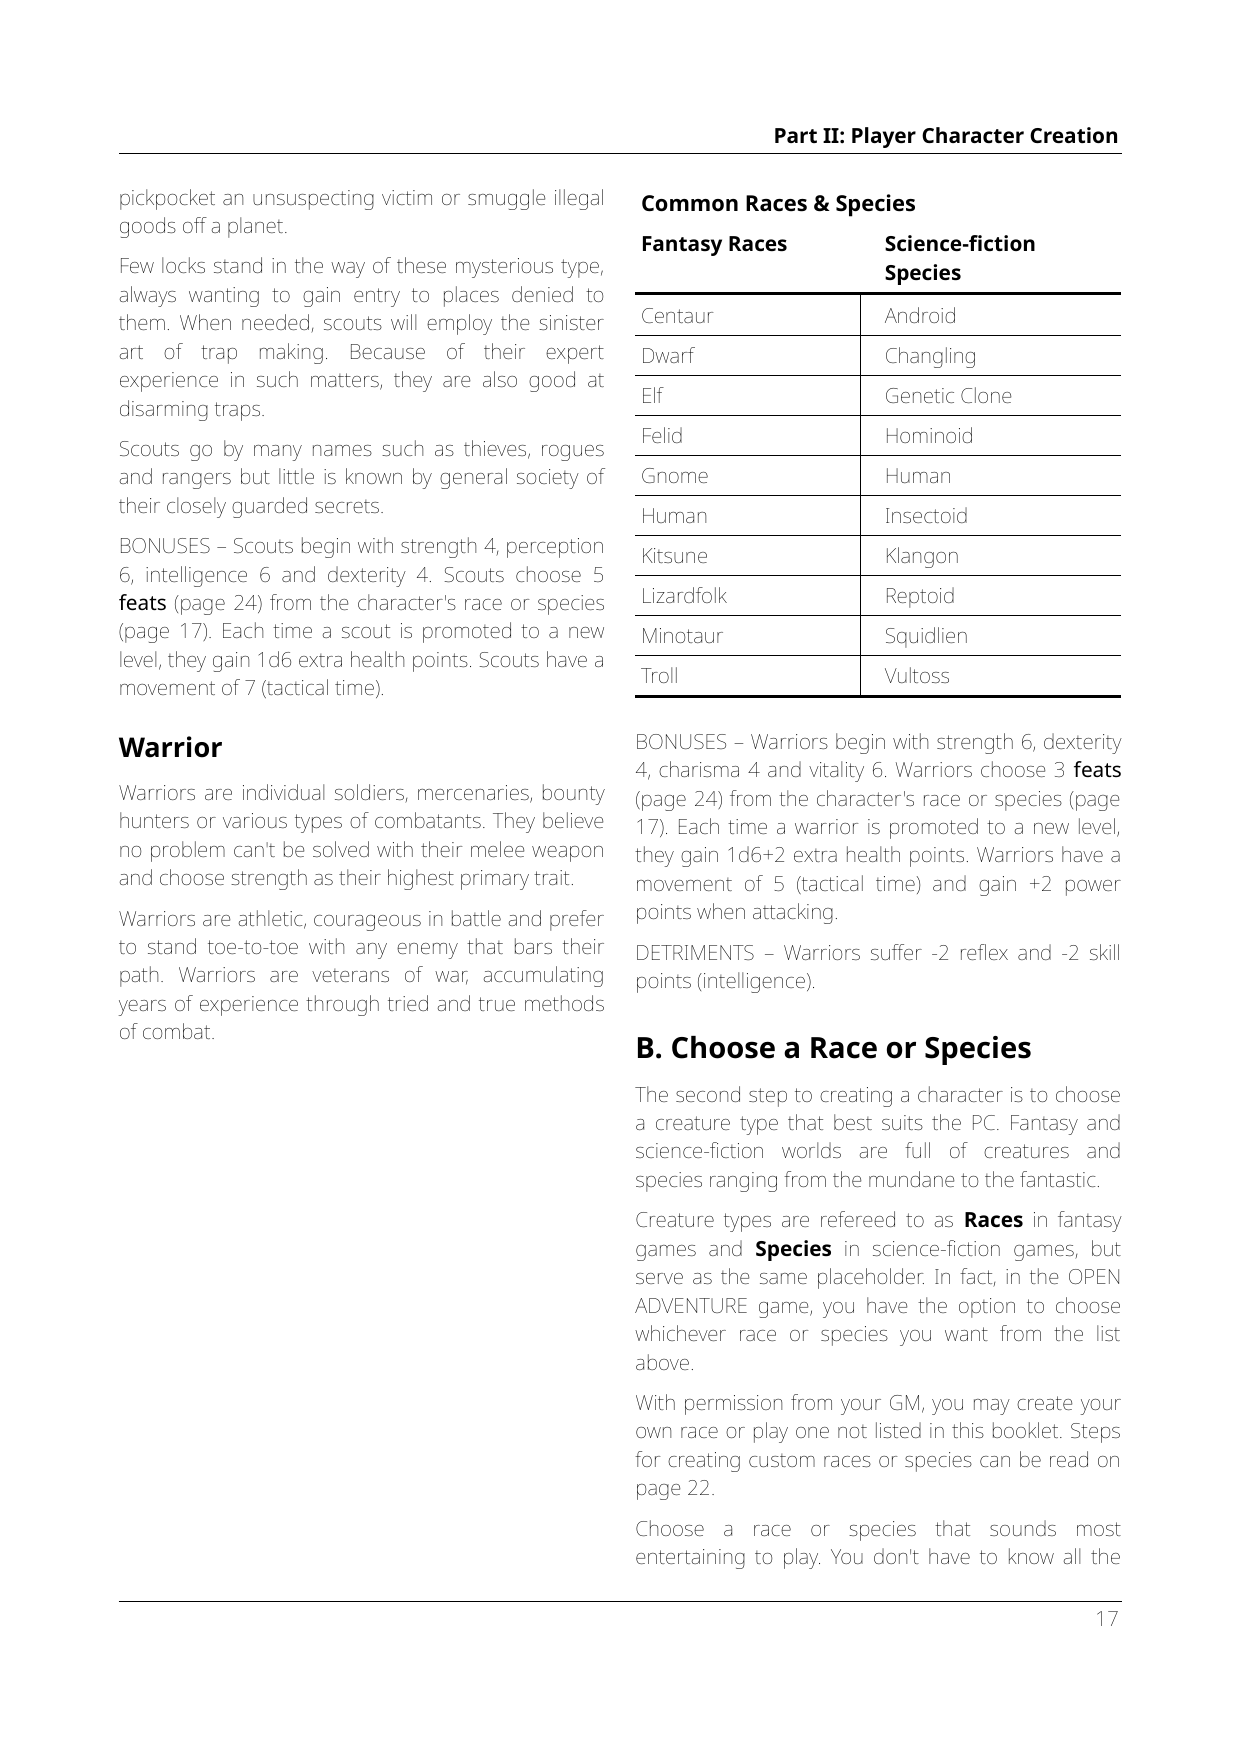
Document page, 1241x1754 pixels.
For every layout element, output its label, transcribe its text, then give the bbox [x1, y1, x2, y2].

text Creature types are refereed to as Races in fantasy games and Species in science-fiction games, but serve as the same placeholder. In fact, in the OPEN ADVENTURE game, you have the option to choose whichever race or species you want from the list above. [635, 1205, 1122, 1376]
table_cell Changling [879, 336, 1121, 375]
table_cell Insectoid [879, 496, 1121, 535]
table_cell [861, 496, 879, 535]
table_cell Minotaur [635, 616, 860, 655]
table_cell Felid [635, 416, 860, 455]
table_cell Android [879, 295, 1121, 335]
table_cell [860, 224, 879, 292]
text The second step to creating a character is to choose a creature type that best suits the PC. Fantasy and science-fiction worlds are full of creatures and species ranging from the mundane to the fantastic. [635, 1080, 1122, 1193]
table_cell [861, 295, 879, 335]
table_cell [861, 616, 879, 655]
text Few locks stand in the way of these mysterious type, always wanting to gain entry to places denied to them. When needed, scouts will employ the sinister art of trap making. Because of their expert experience in such matters, they are also good at disarming traps. [118, 251, 605, 422]
text With permission from your GM, you may create your own race or play one not listed in this booklet. Steps for creating custom races or species can be read on page 16. [635, 1388, 1122, 1502]
table_cell Science-fiction Species [879, 224, 1121, 292]
text Warriors are athletic, courageous in battle and prefer to stand toe-to-toe with any enemy that bars their path. Warriors are veterans of war, accumulating years of experience through tried and true methods of combat. [118, 904, 605, 1046]
table_cell Squidlien [879, 616, 1121, 655]
table_cell [861, 536, 879, 575]
table_cell Klangon [879, 536, 1121, 575]
table_cell Vultoss [879, 656, 1121, 695]
table_cell Human [635, 496, 860, 535]
text Warriors are individual soldiers, mercenaries, bounty hunters or various types of combatants. They believe no problem can't be solved with their melee weapon and choose strength as their highest primary trait. [118, 778, 605, 892]
table_cell Hominoid [879, 416, 1121, 455]
table_cell Reptoid [879, 576, 1121, 615]
subtitle Warrior [118, 728, 605, 765]
table_cell Troll [635, 656, 860, 695]
text pickpocket an unsuspecting victim or smuggle illegal goods off a planet. [118, 183, 605, 239]
text BONUSES – Scouts begin with strength 4, perception 6, intelligence 6 and dexterity 4. Scouts choose 5 feats (page 17) from the character's race or species (page 12). Each time a scout is promoted to a new level, they gain 1d6 extra health points. Scouts have a movement of 7 (tactical time). [118, 531, 605, 702]
table_cell Dwarf [635, 336, 860, 375]
table_cell [861, 376, 879, 415]
text Scouts go by many names such as thieves, rogues and rangers but little is known by general society of their closely guarded secrets. [118, 434, 605, 519]
text BONUSES – Warriors begin with strength 6, dexterity 4, charisma 4 and vitality 6. Warriors choose 3 feats (page 17) from the character's race or species (page 12). Each time a warrior is promoted to a new level, they gain 1d6+2 extra health points. Warriors have a movement of 5 (tactical time) and gain +2 power points when attacking. [635, 698, 1122, 926]
table_cell Lizardfolk [635, 576, 860, 615]
table_cell Fantasy Races [635, 224, 860, 292]
table_cell Kitsune [635, 536, 860, 575]
table_cell [861, 656, 879, 695]
text Choose a race or species that sounds most entertaining to play. You don't have to know all the [635, 1514, 1122, 1571]
table_cell Elf [635, 376, 860, 415]
table_cell [861, 456, 879, 495]
table_cell Gnome [635, 456, 860, 495]
table_cell Centaur [635, 295, 860, 335]
table_cell Genetic Clone [879, 376, 1121, 415]
subtitle B. Choose a Race or Species [635, 1027, 1122, 1067]
table_header Common Races & Species [635, 183, 1121, 224]
table_cell [861, 576, 879, 615]
table_cell Human [879, 456, 1121, 495]
text DETRIMENTS – Warriors suffer -2 reflex and -2 skill points (intelligence). [635, 938, 1122, 995]
table_cell [861, 416, 879, 455]
table_cell [861, 336, 879, 375]
